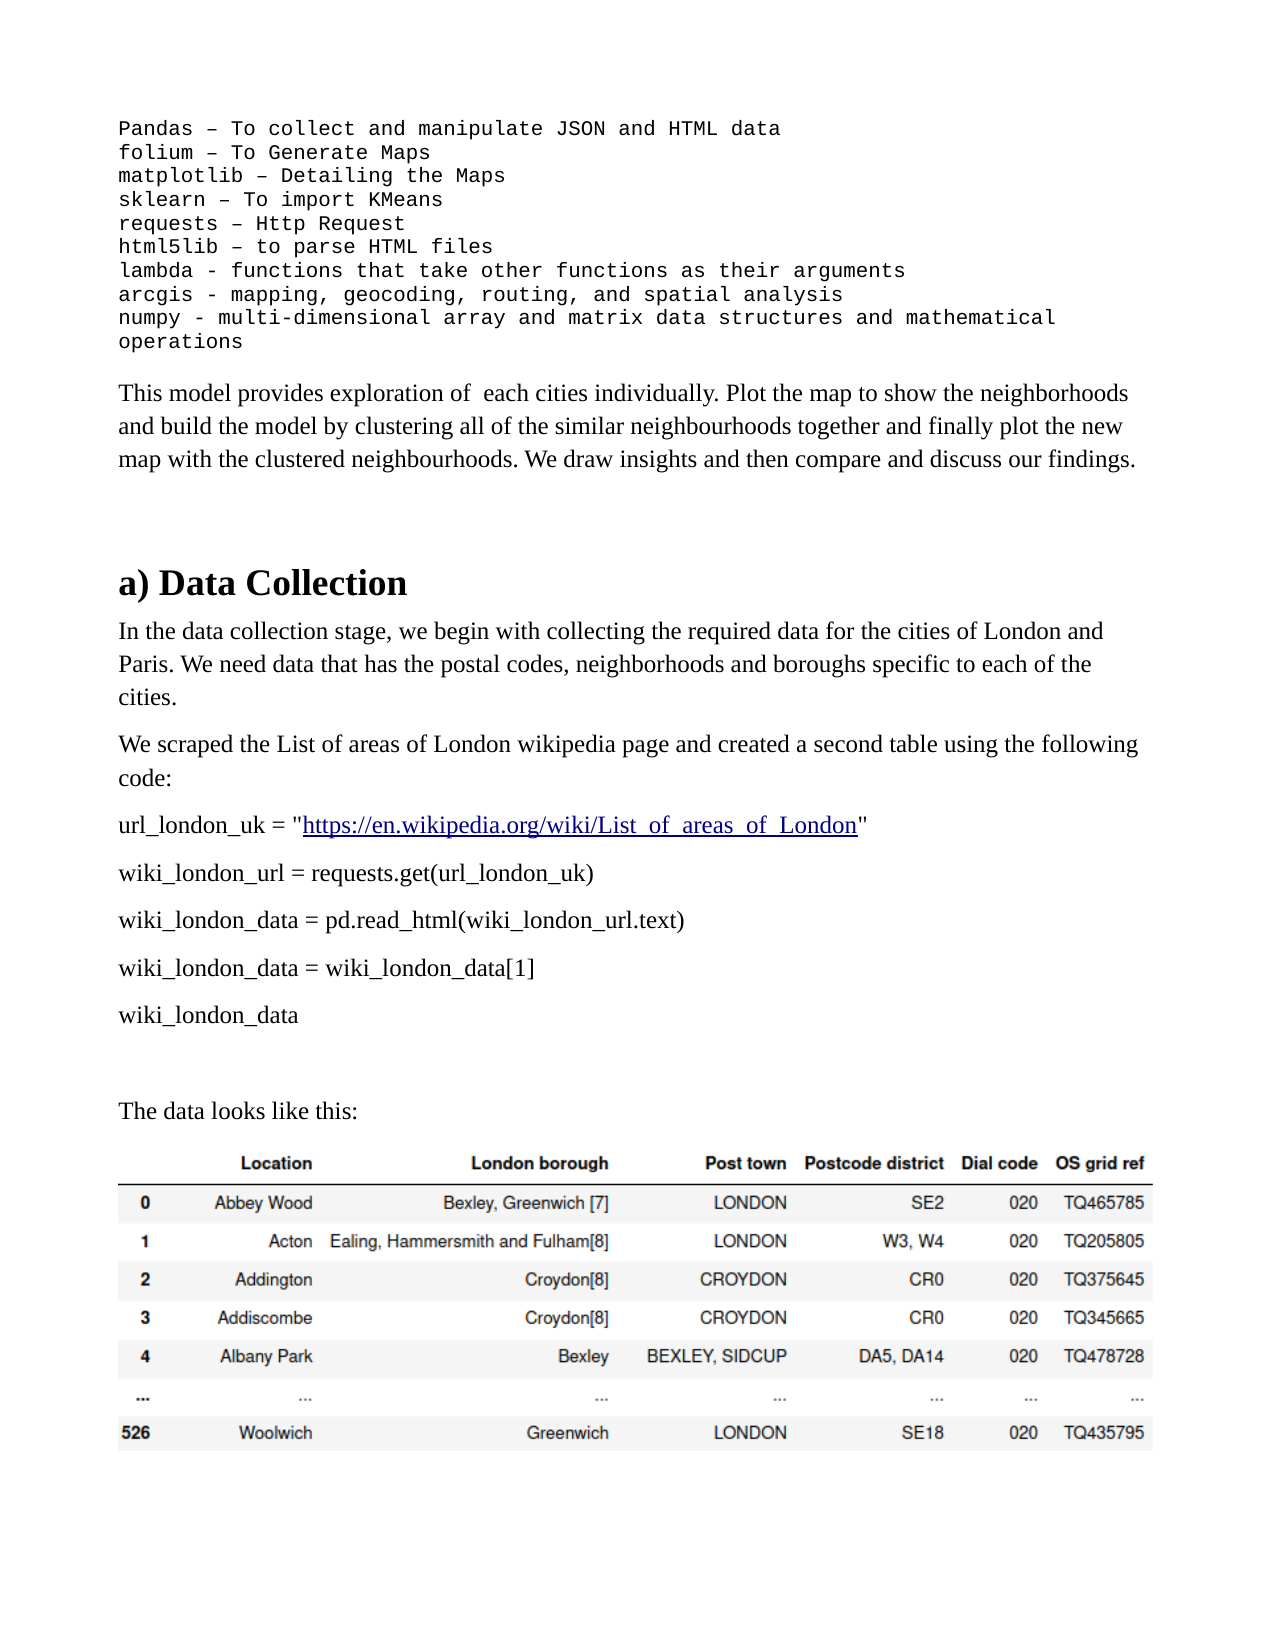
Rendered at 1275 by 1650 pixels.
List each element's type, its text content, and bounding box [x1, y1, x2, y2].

text In the data collection stage, we begin with collecting the required data for the cities of London and Paris. We need data that has the postal codes, neighborhoods and boroughs specific to each of the cities. [118, 616, 1157, 711]
text wiki_london_data = wiki_london_data[1] [118, 953, 1157, 982]
text Pandas – To collect and manipulate JSON and HTML data [118, 118, 1157, 142]
text html5lib – to parse HTML files [118, 236, 1157, 260]
text This model provides exploration of each cities individually. Plot the map to show the neighborhoods and build the model by clustering all of the similar neighbourhoods together and finally plot the new map with the clustered neighbourhoods. We draw insights and then compare and discuss our findings. [118, 378, 1157, 473]
text wiki_london_data = pd.read_html(wiki_london_url.text) [118, 905, 1157, 934]
text lambda - functions that take other functions as their arguments [118, 260, 1157, 284]
text requests – Http Request [118, 213, 1157, 236]
text url_london_uk = "https://en.wikipedia.org/wiki/List_of_areas_of_London" [118, 810, 1157, 839]
text We scraped the List of areas of London wikipedia page and created a second table using the following code: [118, 729, 1157, 791]
text wiki_london_data [118, 1001, 1157, 1029]
text numpy - multi-dimensional array and matrix data structures and mathematical operations [118, 307, 1157, 354]
text arcgis - mapping, geocoding, routing, and spatial analysis [118, 284, 1157, 307]
text folium – To Generate Maps [118, 142, 1157, 165]
text The data looks like this: [118, 1096, 1157, 1124]
text matplotlib – Detailing the Maps [118, 165, 1157, 189]
text sklearn – To import KMeans [118, 189, 1157, 213]
picture [118, 1143, 1157, 1451]
subtitle a) Data Collection [118, 560, 1157, 603]
text wiki_london_url = requests.get(url_london_uk) [118, 858, 1157, 887]
